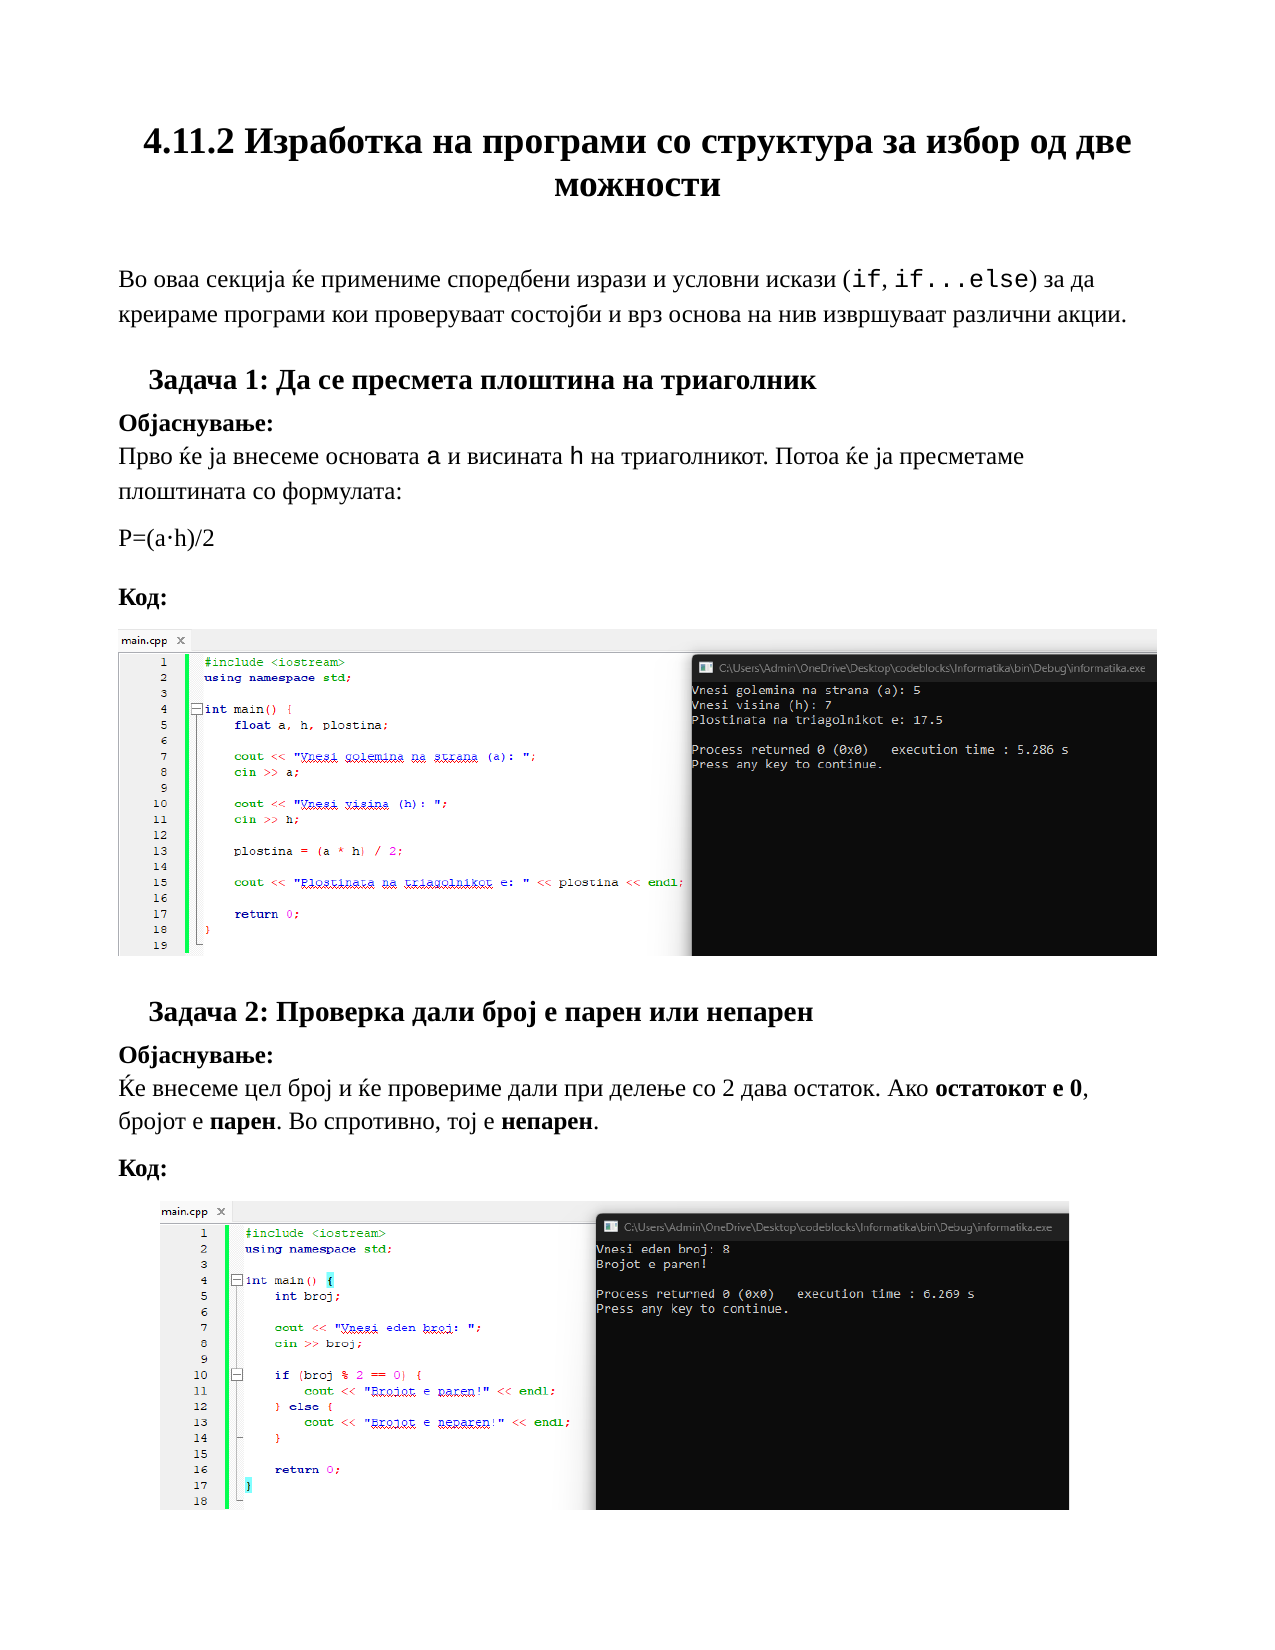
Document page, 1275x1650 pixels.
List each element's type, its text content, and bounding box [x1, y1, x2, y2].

text Објаснување: Прво ќе ја внесеме основата a и висината h на триаголникот. Потоа ќе ја пресметаме плоштината со формулата: [118, 408, 1157, 505]
picture [118, 629, 1157, 956]
text Код: [118, 1153, 1157, 1182]
picture [160, 1201, 1070, 1510]
text Во оваа секција ќе примениме споредбени изрази и условни искази (if, if...else) за да креираме програми кои проверуваат состојби и врз основа на нив извршуваат различни акции. [118, 264, 1157, 328]
text P=(a⋅h)/2 [118, 523, 1157, 552]
text Објаснување: Ќе внесеме цел број и ќе провериме дали при делење со 2 дава остаток. Ако остатокот е 0, бројот е парен. Во спротивно, тој е непарен. [118, 1040, 1157, 1134]
subtitle ✅ Задача 1: Да се пресмета плоштина на триаголник [118, 362, 1157, 395]
text Код: [118, 582, 1157, 611]
subtitle ✅ Задача 2: Проверка дали број е парен или непарен [118, 994, 1157, 1027]
subtitle 4.11.2 Изработка на програми со структура за избор од две можности [118, 118, 1157, 204]
